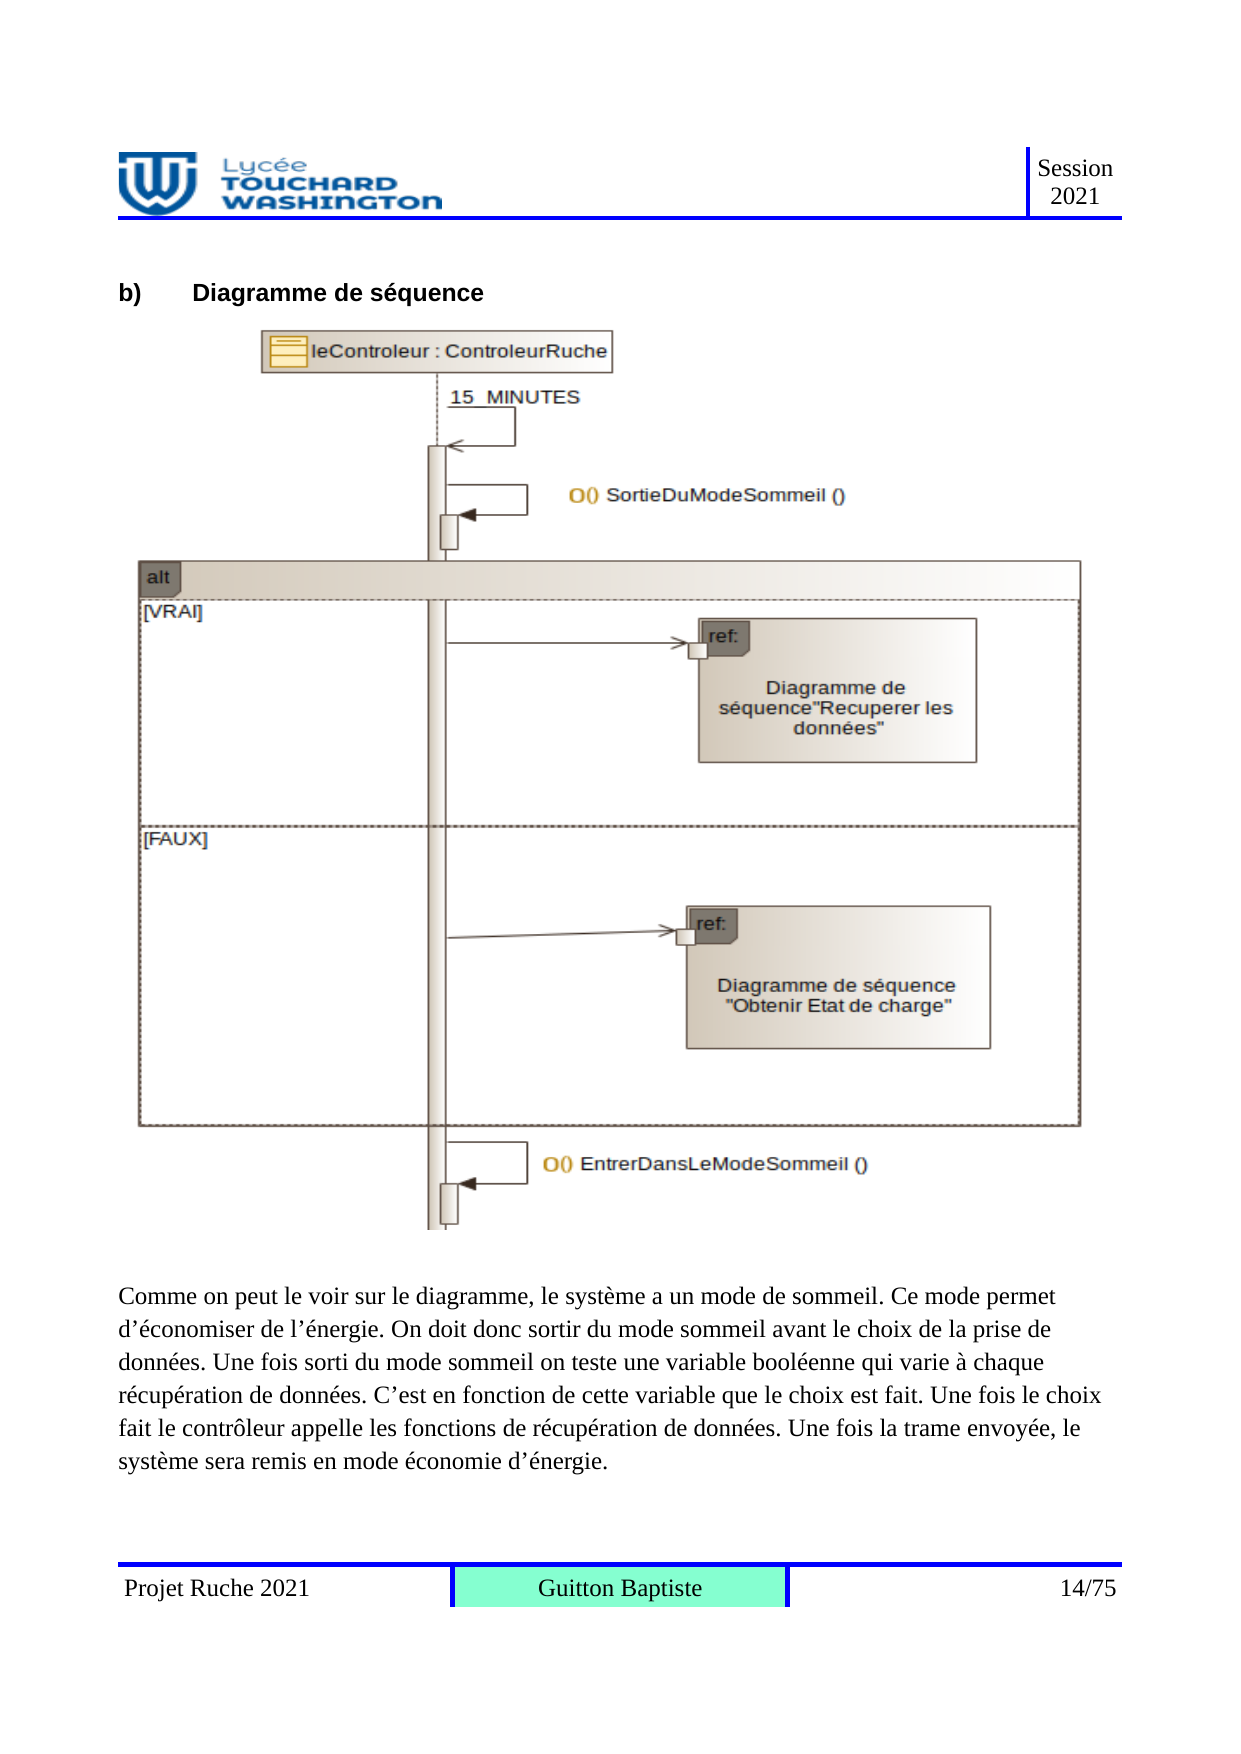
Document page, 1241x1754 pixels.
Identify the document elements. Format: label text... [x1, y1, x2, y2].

picture [118, 152, 442, 216]
picture [121, 316, 1099, 1230]
text Comme on peut le voir sur le diagramme, le système a un mode de sommeil. Ce mode permet d’économiser de l’énergie. On doit donc sortir du mode sommeil avant le choix de la prise de données. Une fois sorti du mode sommeil on teste une variable booléenne qui varie à chaque récupération de données. C’est en fonction de cette variable que le choix est fait. Une fois le choix fait le contrôleur appelle les fonctions de récupération de données. Une fois la trame envoyée, le système sera remis en mode économie d’énergie. [118, 1281, 1122, 1475]
subtitle Diagramme de séquence [118, 278, 1122, 306]
